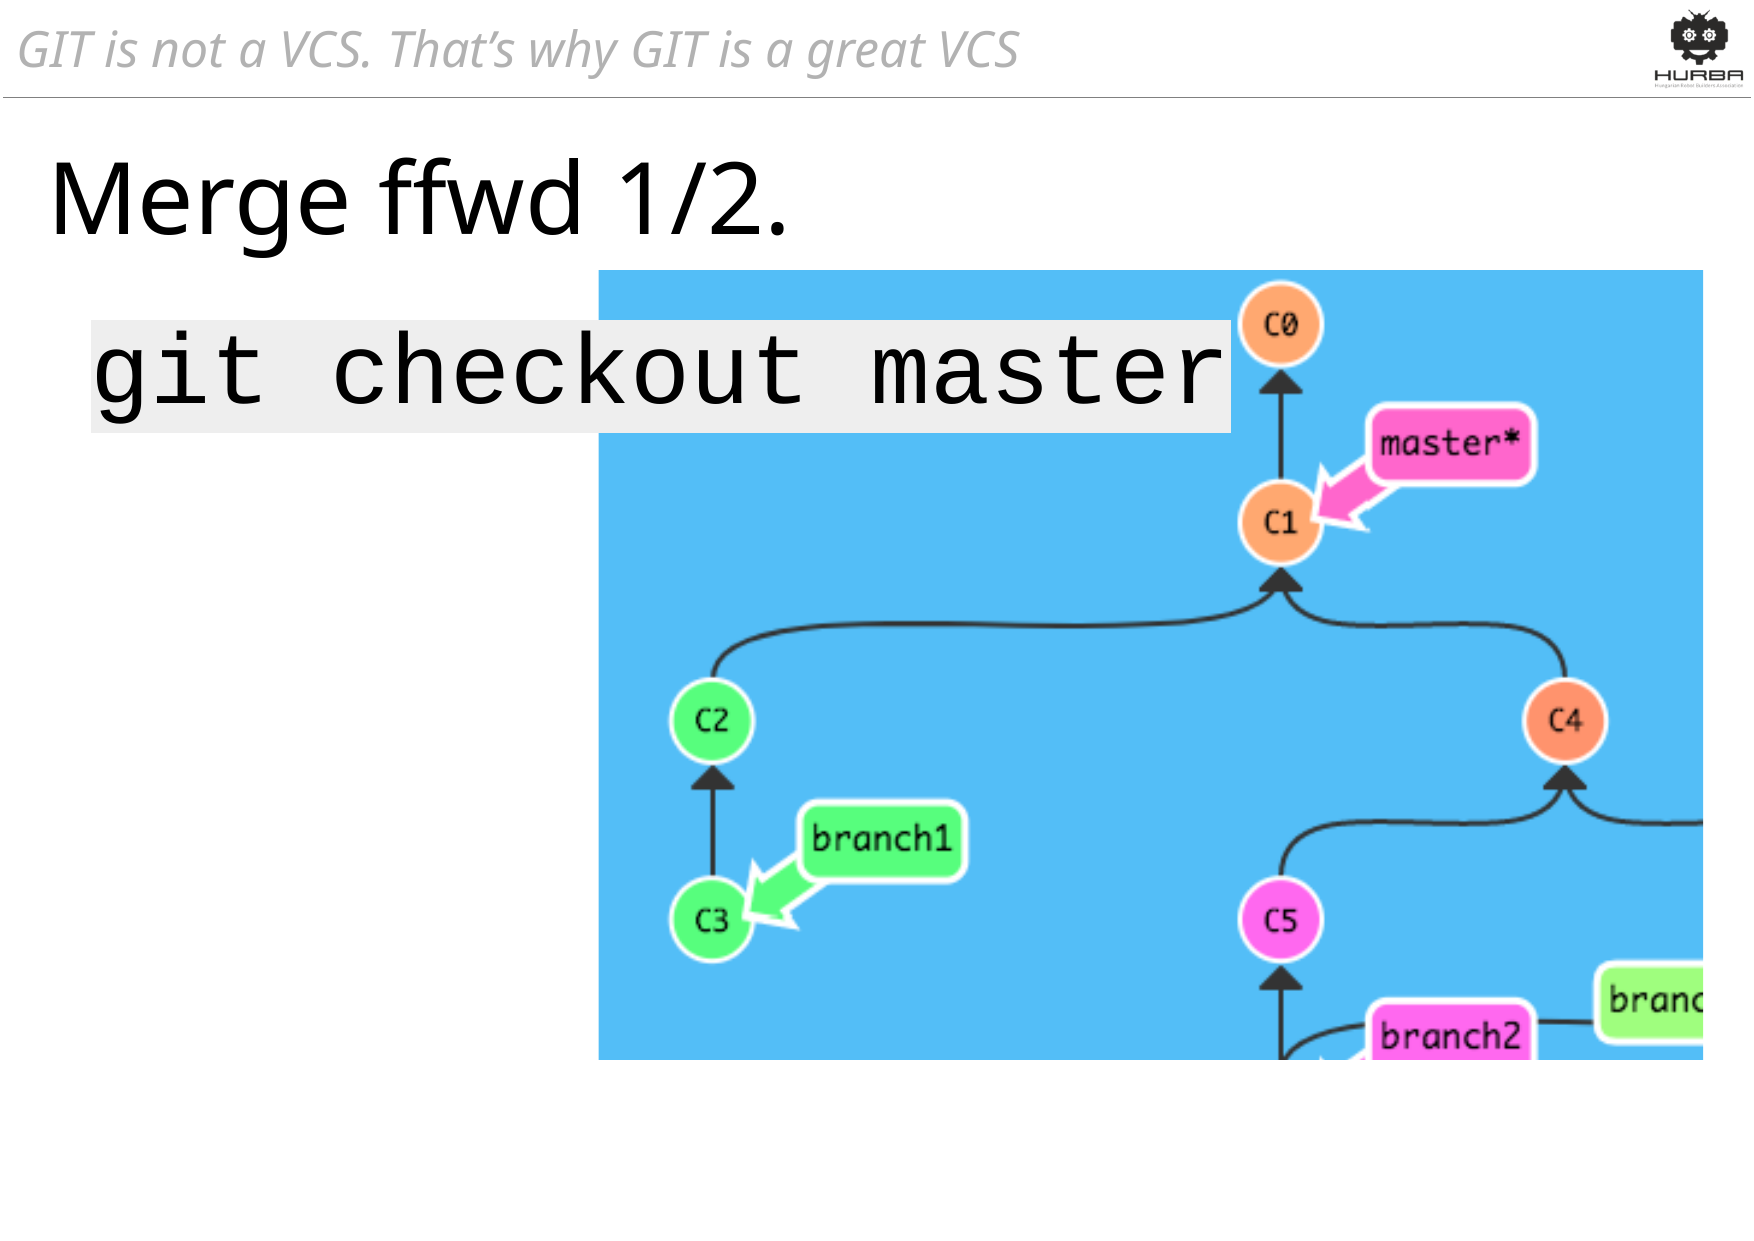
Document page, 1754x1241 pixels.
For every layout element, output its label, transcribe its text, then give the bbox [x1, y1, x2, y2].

picture [598, 270, 1704, 1060]
text git checkout master [1704, 320, 1751, 433]
picture [1644, 3, 1754, 102]
text Merge ffwd 1/2. [3, 127, 1751, 263]
text git checkout master [3, 320, 598, 433]
